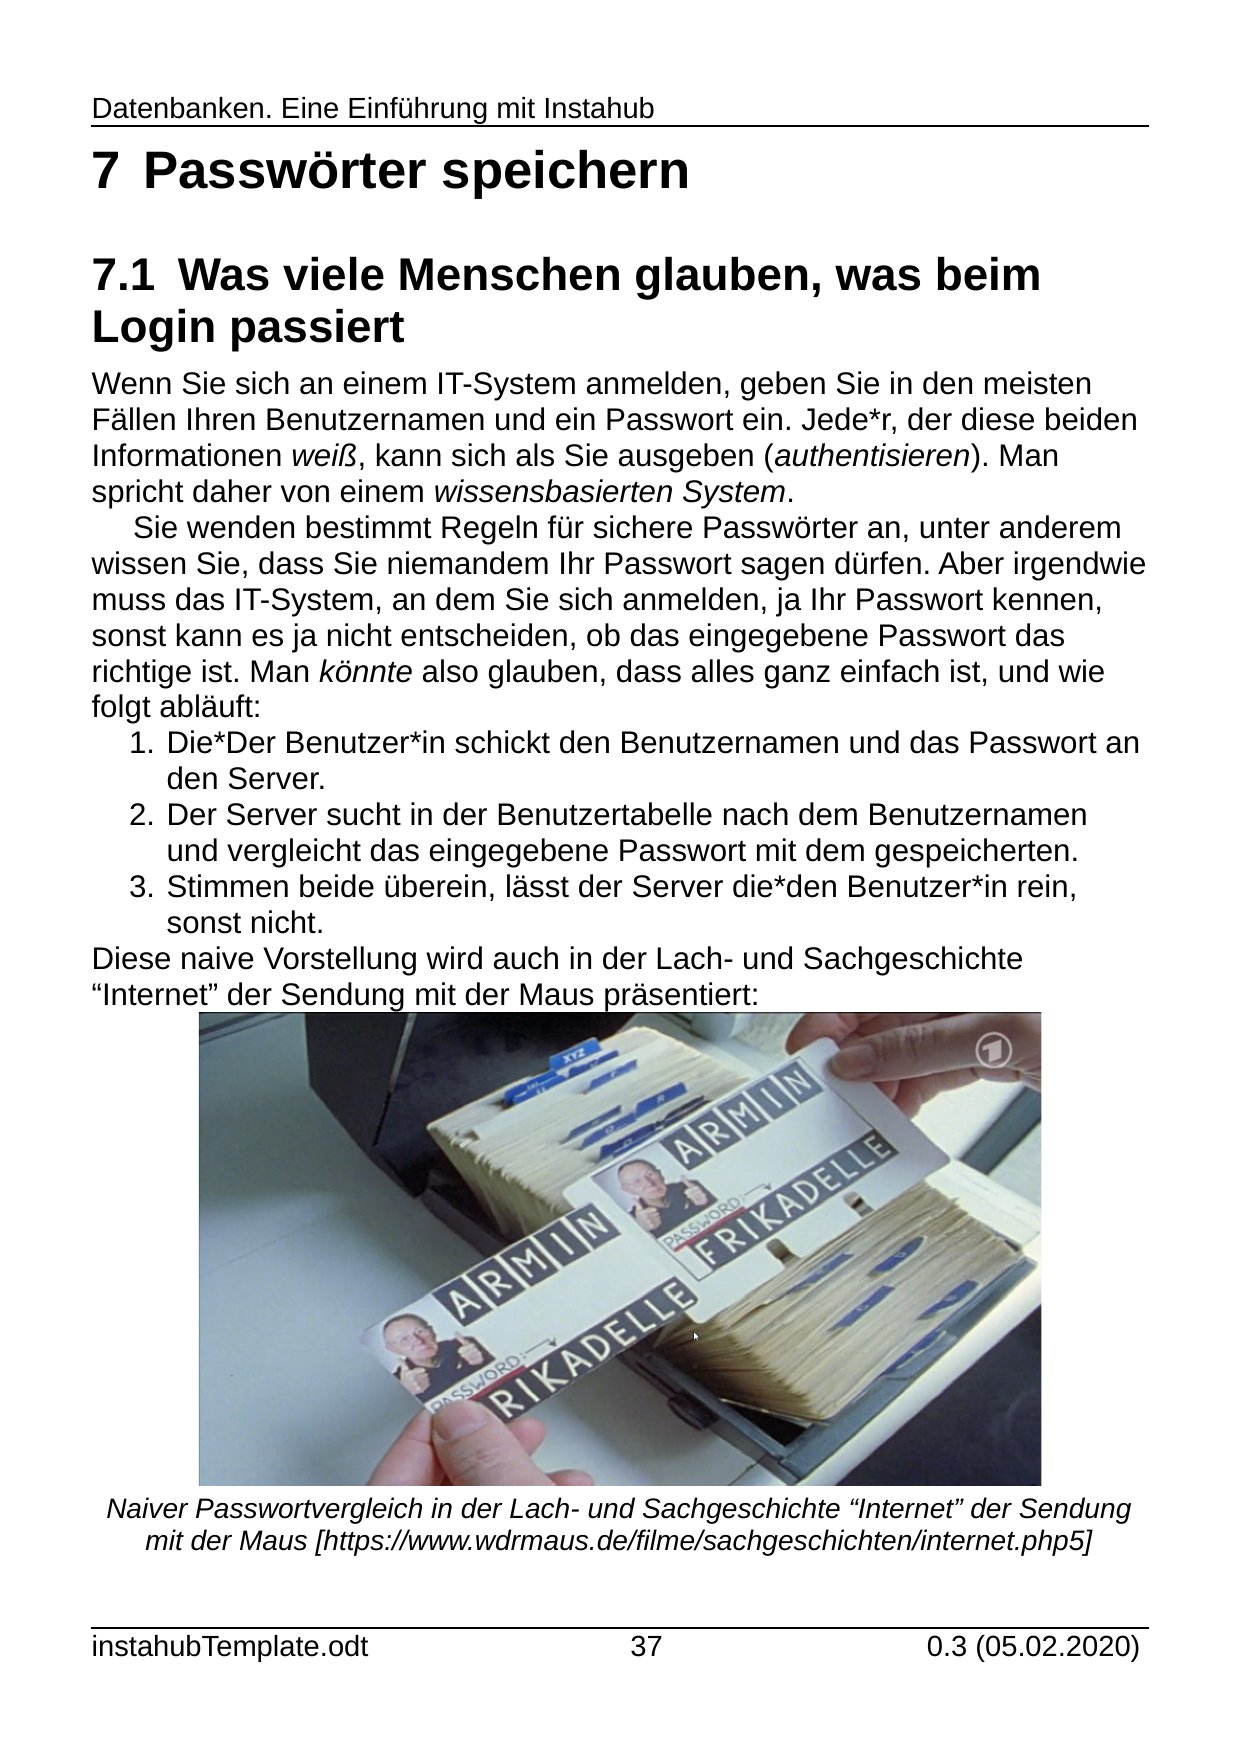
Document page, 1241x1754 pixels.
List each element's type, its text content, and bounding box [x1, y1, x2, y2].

list Stimmen beide überein, lässt der Server die*den Benutzer*in rein, sonst nicht. [129, 868, 1149, 940]
subtitle Passwörter speichern [91, 139, 1149, 199]
picture [198, 1012, 1042, 1486]
list Der Server sucht in der Benutzertabelle nach dem Benutzernamen und vergleicht das eingegebene Passwort mit dem gespeicherten. [129, 796, 1149, 868]
text Diese naive Vorstellung wird auch in der Lach- und Sachgeschichte “Internet” der Sendung mit der Maus präsentiert: [91, 940, 1149, 1012]
text Sie wenden bestimmt Regeln für sichere Passwörter an, unter anderem wissen Sie, dass Sie niemandem Ihr Passwort sagen dürfen. Aber irgendwie muss das IT-System, an dem Sie sich anmelden, ja Ihr Passwort kennen, sonst kann es ja nicht entscheiden, ob das eingegebene Passwort das richtige ist. Man könnte also glauben, dass alles ganz einfach ist, und wie folgt abläuft: [91, 509, 1149, 724]
text Naiver Passwortvergleich in der Lach- und Sachgeschichte “Internet” der Sendung mit der Maus [https://www.wdrmaus.de/filme/sachgeschichten/internet.php5] [91, 1492, 1149, 1557]
text Wenn Sie sich an einem IT-System anmelden, geben Sie in den meisten Fällen Ihren Benutzernamen und ein Passwort ein. Jede*r, der diese beiden Informationen weiß, kann sich als Sie ausgeben (authentisieren). Man spricht daher von einem wissensbasierten System. [91, 365, 1149, 509]
subtitle Was viele Menschen glauben, was beim Login passiert [91, 247, 1149, 353]
list Die*Der Benutzer*in schickt den Benutzernamen und das Passwort an den Server. [129, 724, 1149, 796]
